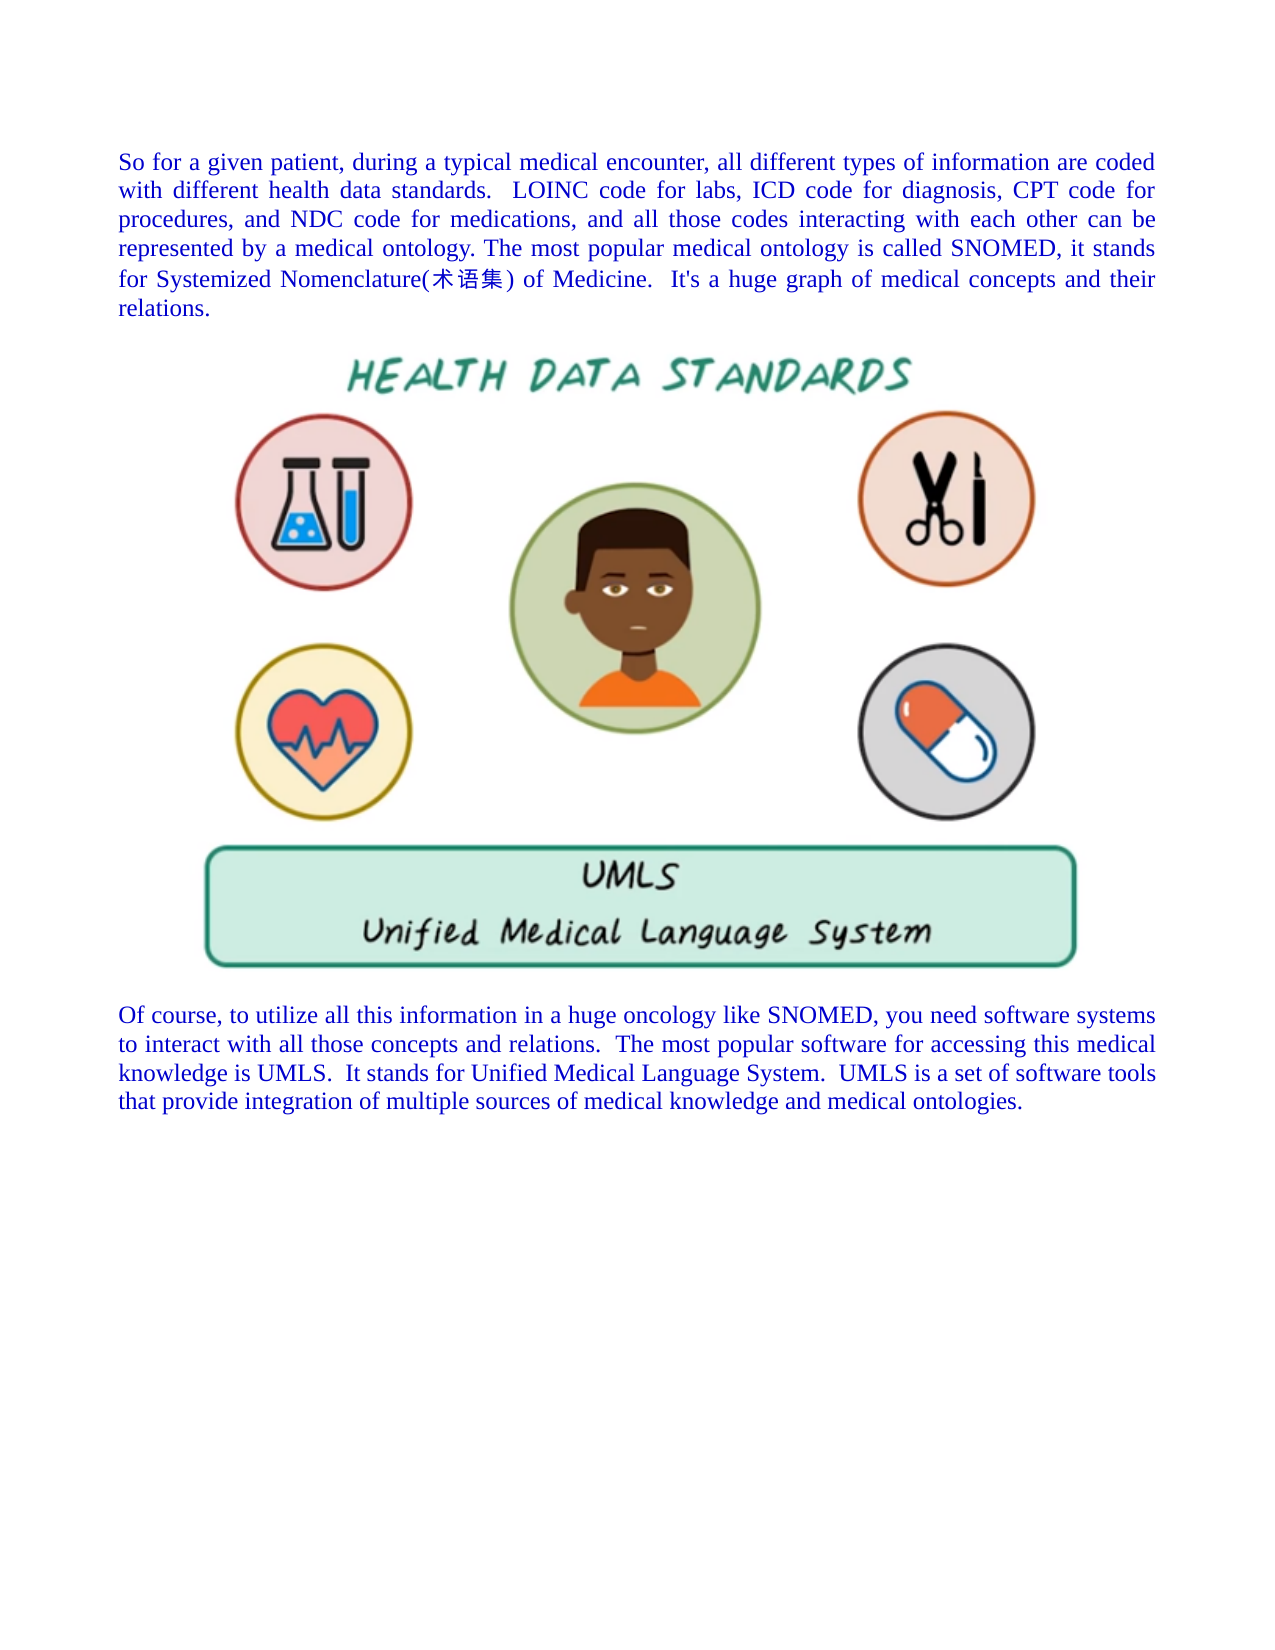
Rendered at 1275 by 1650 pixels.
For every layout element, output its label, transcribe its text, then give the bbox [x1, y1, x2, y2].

text So for a given patient, during a typical medical encounter, all different types of information are coded with different health data standards. LOINC code for labs, ICD code for diagnosis, CPT code for procedures, and NDC code for medications, and all those codes interacting with each other can be represented by a medical ontology. The most popular medical ontology is called SNOMED, it stands for Systemized Nomenclature(术语集) of Medicine. It's a huge graph of medical concepts and their relations. [118, 147, 1157, 322]
text Of course, to utilize all this information in a huge oncology like SNOMED, you need software systems to interact with all those concepts and relations. The most popular software for accessing this medical knowledge is UMLS. It stands for Unified Medical Language System. UMLS is a set of software tools that provide integration of multiple sources of medical knowledge and medical ontologies. [118, 1000, 1157, 1115]
picture [168, 351, 1108, 972]
